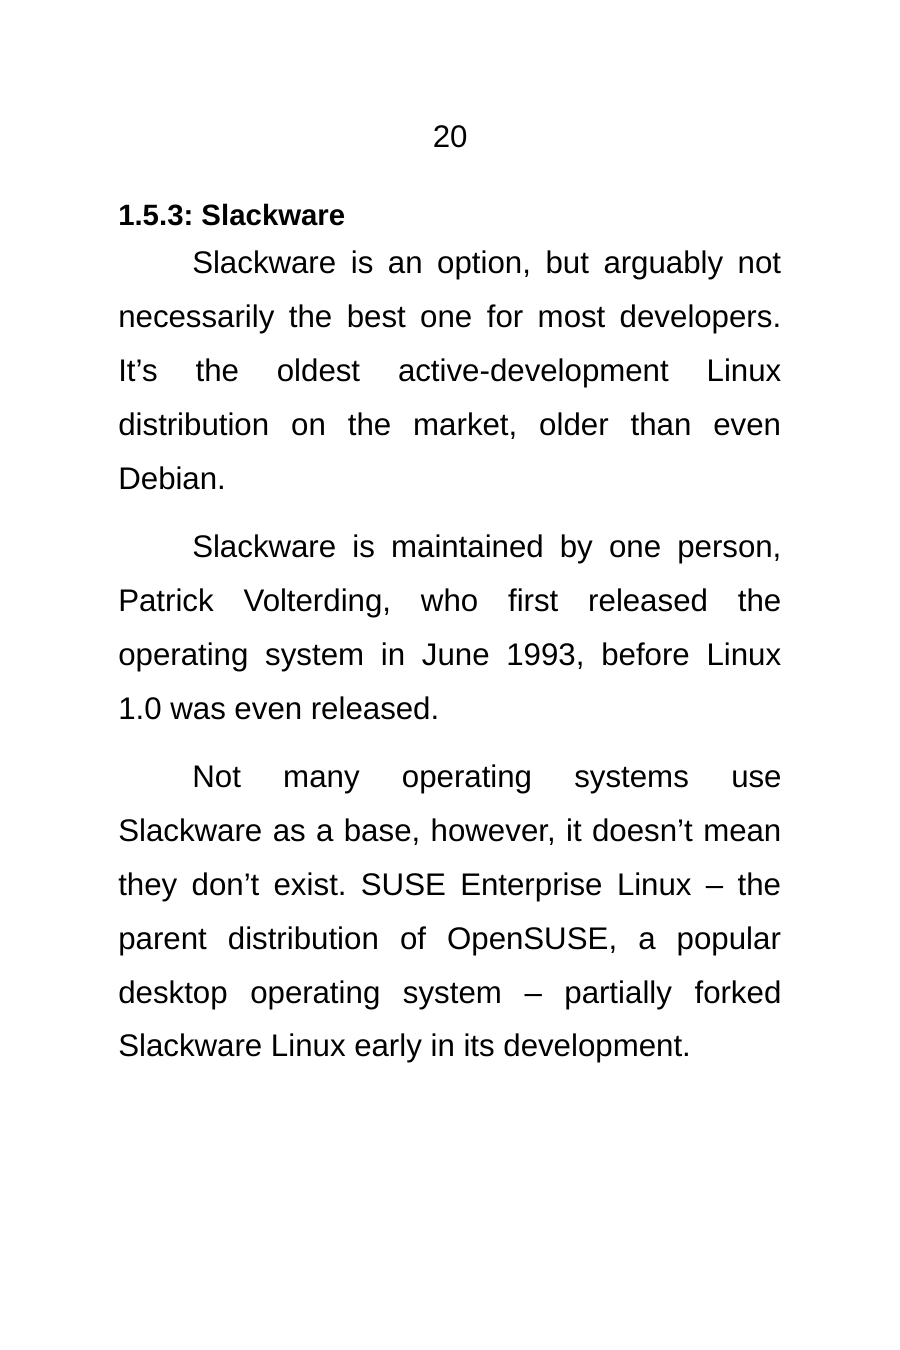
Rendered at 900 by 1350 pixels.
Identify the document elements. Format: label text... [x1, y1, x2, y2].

subtitle 1.5.3: Slackware [118, 198, 782, 232]
text Slackware is an option, but arguably not necessarily the best one for most developers. It’s the oldest active-development Linux distribution on the market, older than even Debian. [118, 244, 782, 496]
text Not many operating systems use Slackware as a base, however, it doesn’t mean they don’t exist. SUSE Enterprise Linux – the parent distribution of OpenSUSE, a popular desktop operating system – partially forked Slackware Linux early in its development. [118, 758, 782, 1063]
text Slackware is maintained by one person, Patrick Volterding, who first released the operating system in June 1993, before Linux 1.0 was even released. [118, 528, 782, 726]
